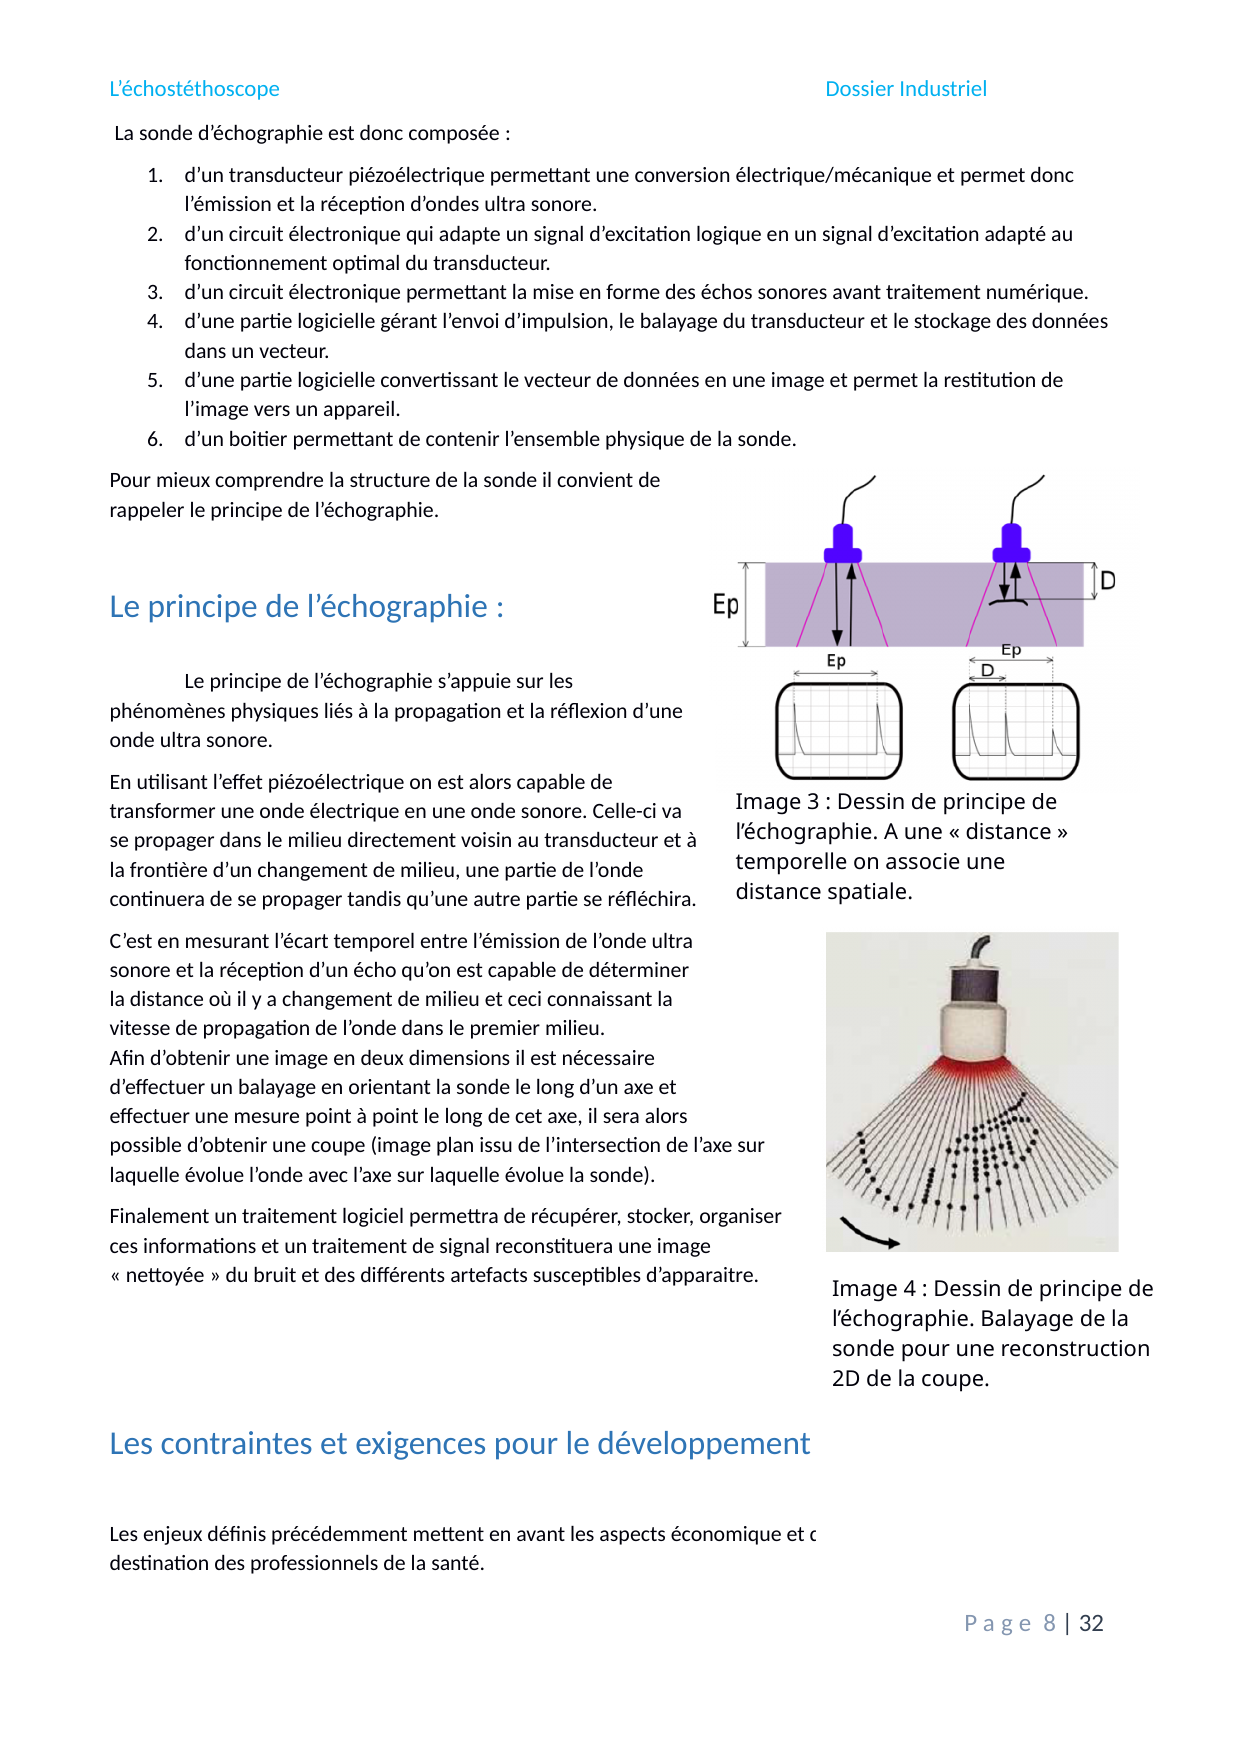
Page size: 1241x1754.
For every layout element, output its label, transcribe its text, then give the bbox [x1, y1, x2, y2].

text Le principe de l’échographie s’appuie sur les phénomènes physiques liés à la propagation et la réflexion d’une onde ultra sonore. [109, 668, 710, 753]
list d’un transducteur piézoélectrique permettant une conversion électrique/mécanique et permet donc l’émission et la réception d’ondes ultra sonore. [147, 161, 1131, 217]
text En utilisant l’effet piézoélectrique on est alors capable de transformer une onde électrique en une onde sonore. Celle-ci va se propager dans le milieu directement voisin au transducteur et à la frontière d’un changement de milieu, une partie de l’onde continuera de se propager tandis qu’une autre partie se réfléchira. [109, 768, 1131, 912]
text Les enjeux définis précédemment mettent en avant les aspects économique et dimensionnel de la sonde qui est à destination des professionnels de la santé. [109, 1520, 816, 1576]
list d’un circuit électronique qui adapte un signal d’excitation logique en un signal d’excitation adapté au fonctionnement optimal du transducteur. [147, 220, 1131, 276]
text C’est en mesurant l’écart temporel entre l’émission de l’onde ultra sonore et la réception d’un écho qu’on est capable de déterminer la distance où il y a changement de milieu et ceci connaissant la vitesse de propagation de l’onde dans le premier milieu. Afin d’obtenir une image en deux dimensions il est nécessaire d’effectuer un balayage en orientant la sonde le long d’un axe et effectuer une mesure point à point le long de cet axe, il sera alors possible d’obtenir une coupe (image plan issu de l’intersection de l’axe sur laquelle évolue l’onde avec l’axe sur laquelle évolue la sonde). [109, 927, 823, 1188]
list d’une partie logicielle convertissant le vecteur de données en une image et permet la restitution de l’image vers un appareil. [147, 366, 1131, 422]
list d’un boitier permettant de contenir l’ensemble physique de la sonde. [147, 425, 1131, 451]
subtitle Les contraintes et exigences pour le développement de la sonde : [109, 1422, 816, 1463]
picture [710, 467, 1144, 796]
text La sonde d’échographie est donc composée : [109, 119, 1131, 146]
text Finalement un traitement logiciel permettra de récupérer, stocker, organiser ces informations et un traitement de signal reconstituera une image « nettoyée » du bruit et des différents artefacts susceptibles d’apparaitre. [109, 1203, 1131, 1288]
picture [823, 926, 1124, 1257]
subtitle Le principe de l’échographie : [109, 585, 710, 626]
list d’une partie logicielle gérant l’envoi d’impulsion, le balayage du transducteur et le stockage des données dans un vecteur. [147, 308, 1131, 364]
list d’un circuit électronique permettant la mise en forme des échos sonores avant traitement numérique. [147, 278, 1131, 305]
text Pour mieux comprendre la structure de la sonde il convient de rappeler le principe de l’échographie. [109, 467, 710, 522]
